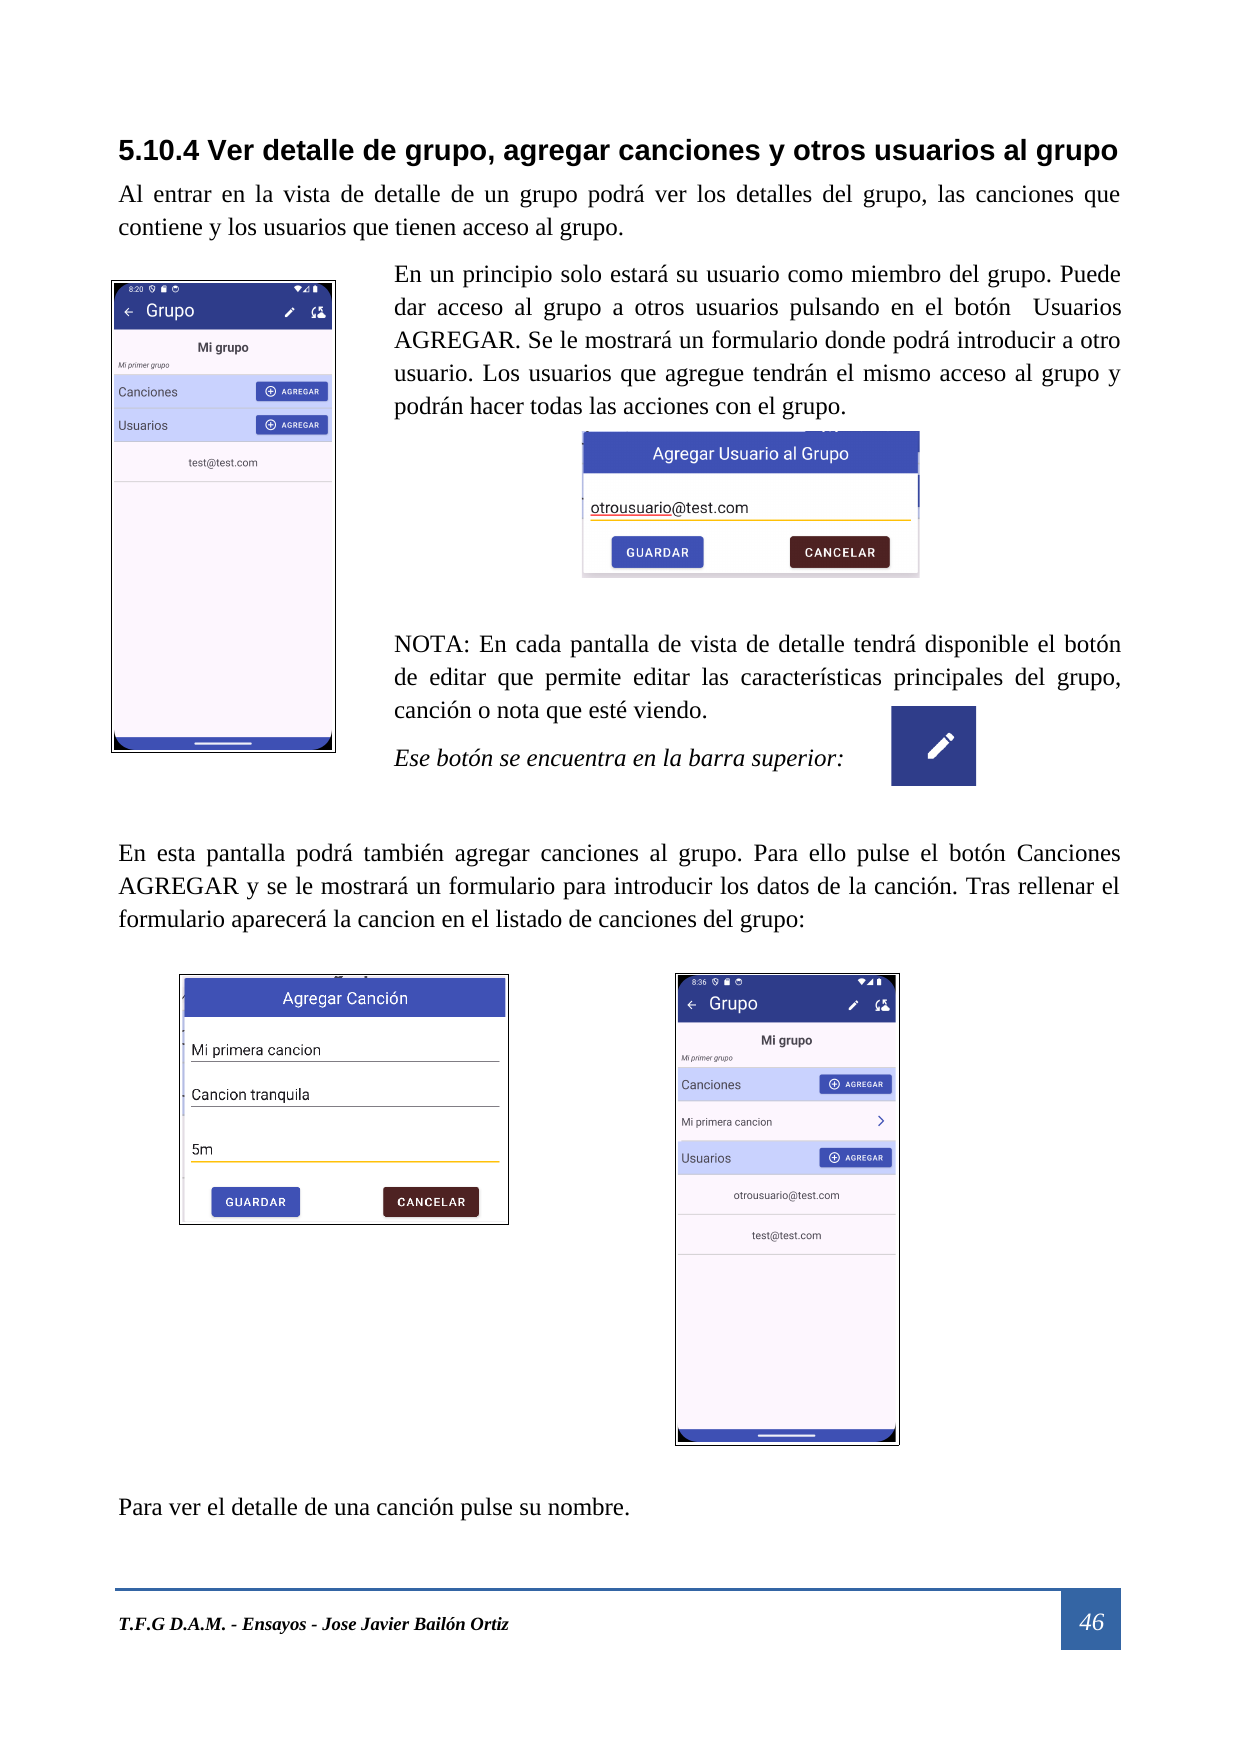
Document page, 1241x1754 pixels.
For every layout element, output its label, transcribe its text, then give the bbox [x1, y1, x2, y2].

text En esta pantalla podrá también agregar canciones al grupo. Para ello pulse el botón Canciones AGREGAR y se le mostrará un formulario para introducir los datos de la canción. Tras rellenar el formulario aparecerá la cancion en el listado de canciones del grupo: [118, 838, 1122, 933]
subtitle 5.10.4 Ver detalle de grupo, agregar canciones y otros usuarios al grupo [118, 133, 1122, 166]
text Al entrar en la vista de detalle de un grupo podrá ver los detalles del grupo, las canciones que contiene y los usuarios que tienen acceso al grupo. [118, 179, 1122, 241]
picture [182, 976, 506, 1222]
text [977, 743, 1122, 772]
text Para ver el detalle de una canción pulse su nombre. [118, 1492, 1122, 1521]
picture [891, 706, 977, 786]
text Ese botón se encuentra en la barra superior: [118, 743, 891, 772]
text [112, 281, 335, 752]
picture [581, 431, 920, 578]
text En un principio solo estará su usuario como miembro del grupo. Puede dar acceso al grupo a otros usuarios pulsando en el botón Usuarios AGREGAR. Se le mostrará un formulario donde podrá introducir a otro usuario. Los usuarios que agregue tendrán el mismo acceso al grupo y podrán hacer todas las acciones con el grupo. [118, 259, 1122, 420]
text NOTA: En cada pantalla de vista de detalle tendrá disponible el botón de editar que permite editar las características principales del grupo, canción o nota que esté viendo. [336, 629, 1122, 724]
